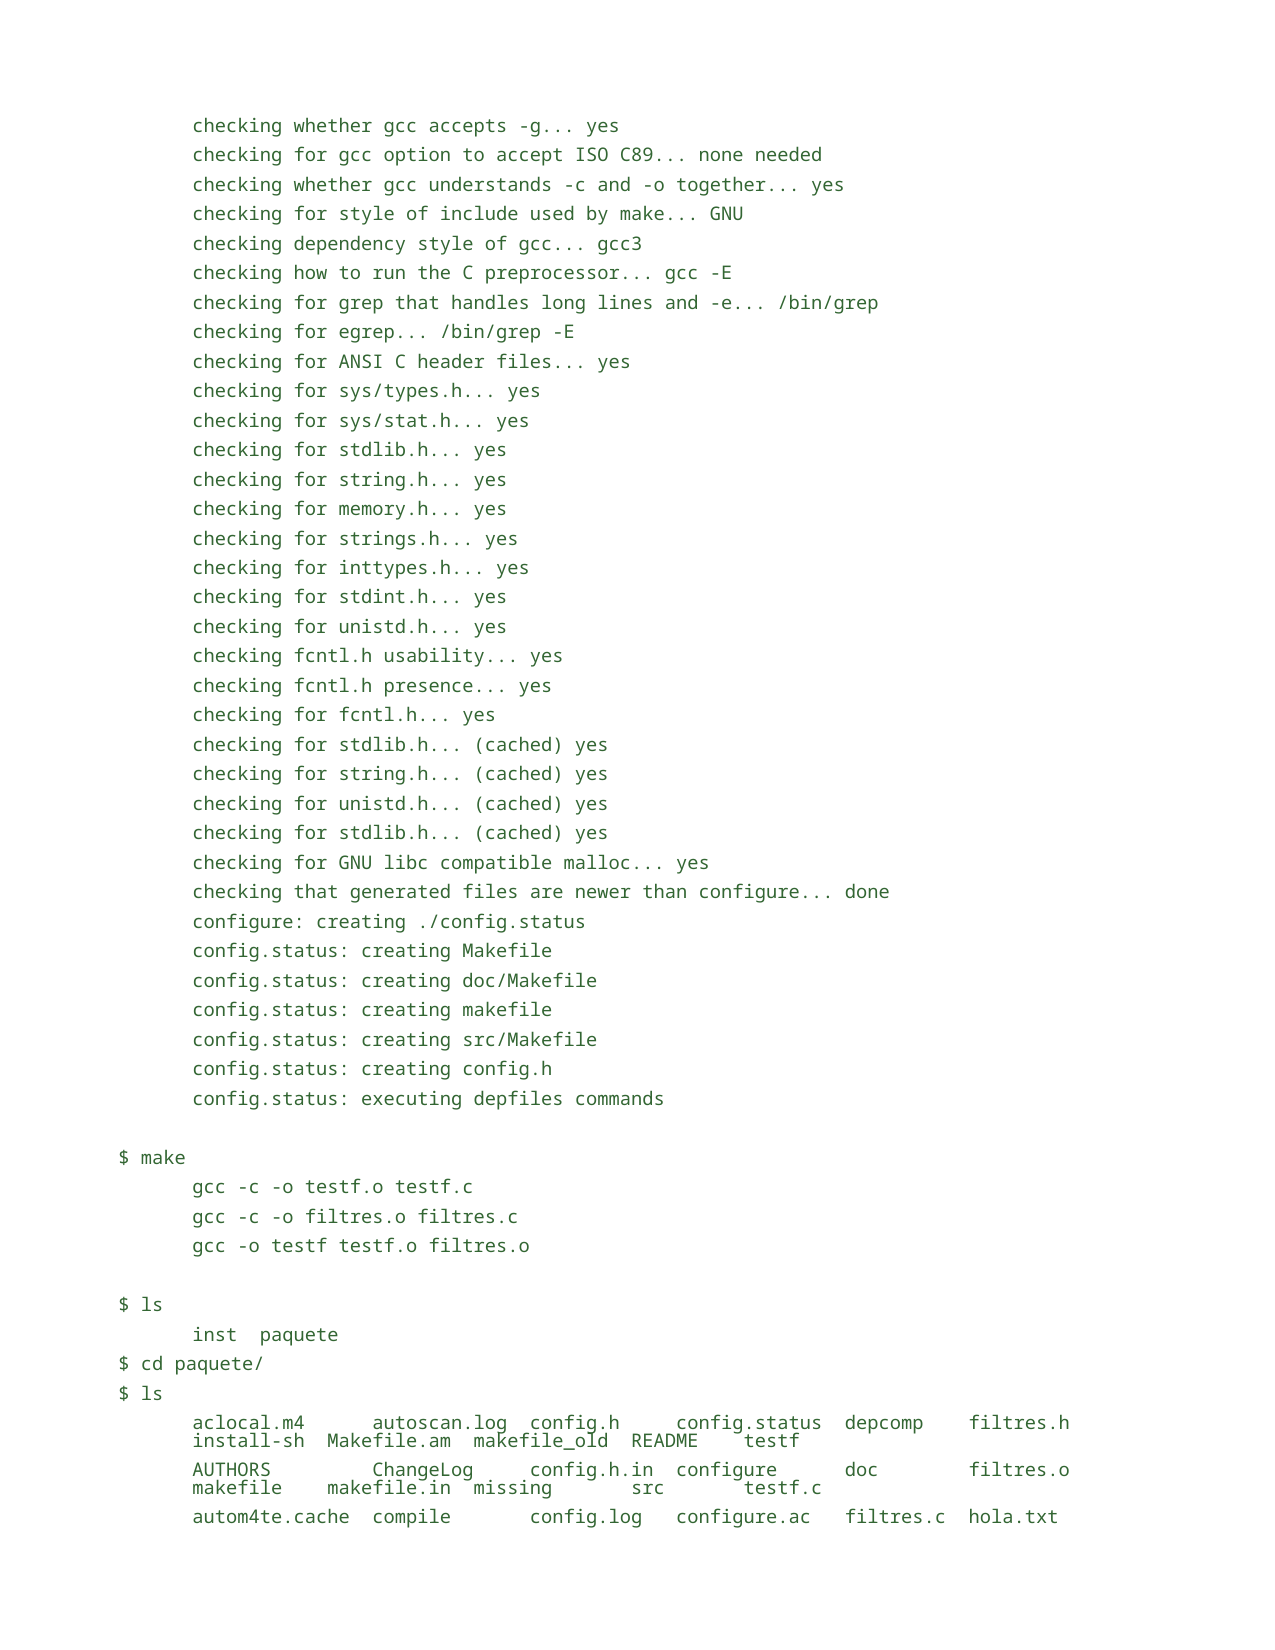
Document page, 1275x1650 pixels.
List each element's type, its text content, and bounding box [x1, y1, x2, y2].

text $ ls [118, 1386, 1157, 1403]
text checking for gcc option to accept ISO C89... none needed [192, 148, 1157, 165]
text gcc -c -o testf.o testf.c [192, 1179, 1157, 1197]
text checking for string.h... yes [192, 472, 1157, 489]
text checking for fcntl.h... yes [192, 708, 1157, 725]
text checking how to run the C preprocessor... gcc -E [192, 266, 1157, 283]
text checking fcntl.h usability... yes [192, 649, 1157, 666]
text checking for stdlib.h... yes [192, 442, 1157, 460]
text configure: creating ./config.status [192, 914, 1157, 932]
text checking for stdlib.h... (cached) yes [192, 737, 1157, 755]
text gcc -o testf testf.o filtres.o [192, 1238, 1157, 1256]
text checking for inttypes.h... yes [192, 560, 1157, 578]
text $ ls [118, 1297, 1157, 1315]
text checking whether gcc accepts -g... yes [192, 118, 1157, 136]
text config.status: creating doc/Makefile [192, 973, 1157, 991]
text checking for sys/types.h... yes [192, 383, 1157, 401]
text config.status: creating makefile [192, 1002, 1157, 1020]
text checking for GNU libc compatible malloc... yes [192, 855, 1157, 873]
text checking for string.h... (cached) yes [192, 767, 1157, 784]
text $ cd paquete/ [118, 1356, 1157, 1374]
text checking for style of include used by make... GNU [192, 207, 1157, 224]
text checking fcntl.h presence... yes [192, 678, 1157, 696]
text AUTHORS ChangeLog config.h.in configure doc filtres.o makefile makefile.in missing src testf.c [192, 1462, 1157, 1498]
text config.status: executing depfiles commands [192, 1091, 1157, 1109]
text checking for unistd.h... (cached) yes [192, 796, 1157, 814]
text config.status: creating config.h [192, 1061, 1157, 1079]
text checking for stdlib.h... (cached) yes [192, 826, 1157, 843]
text autom4te.cache compile config.log configure.ac filtres.c hola.txt [192, 1509, 1157, 1527]
text checking for grep that handles long lines and -e... /bin/grep [192, 295, 1157, 313]
text checking for sys/stat.h... yes [192, 413, 1157, 431]
text checking for ANSI C header files... yes [192, 354, 1157, 372]
text config.status: creating Makefile [192, 943, 1157, 961]
text config.status: creating src/Makefile [192, 1032, 1157, 1050]
text checking dependency style of gcc... gcc3 [192, 236, 1157, 254]
text checking for stdint.h... yes [192, 590, 1157, 607]
text checking that generated files are newer than configure... done [192, 884, 1157, 902]
text $ make [118, 1150, 1157, 1168]
text checking for memory.h... yes [192, 501, 1157, 519]
text checking for egrep... /bin/grep -E [192, 324, 1157, 342]
text checking for unistd.h... yes [192, 619, 1157, 637]
text inst paquete [192, 1327, 1157, 1344]
text checking whether gcc understands -c and -o together... yes [192, 177, 1157, 195]
text aclocal.m4 autoscan.log config.h config.status depcomp filtres.h install-sh Makefile.am makefile_old README testf [192, 1415, 1157, 1451]
text checking for strings.h... yes [192, 531, 1157, 548]
text gcc -c -o filtres.o filtres.c [192, 1209, 1157, 1227]
